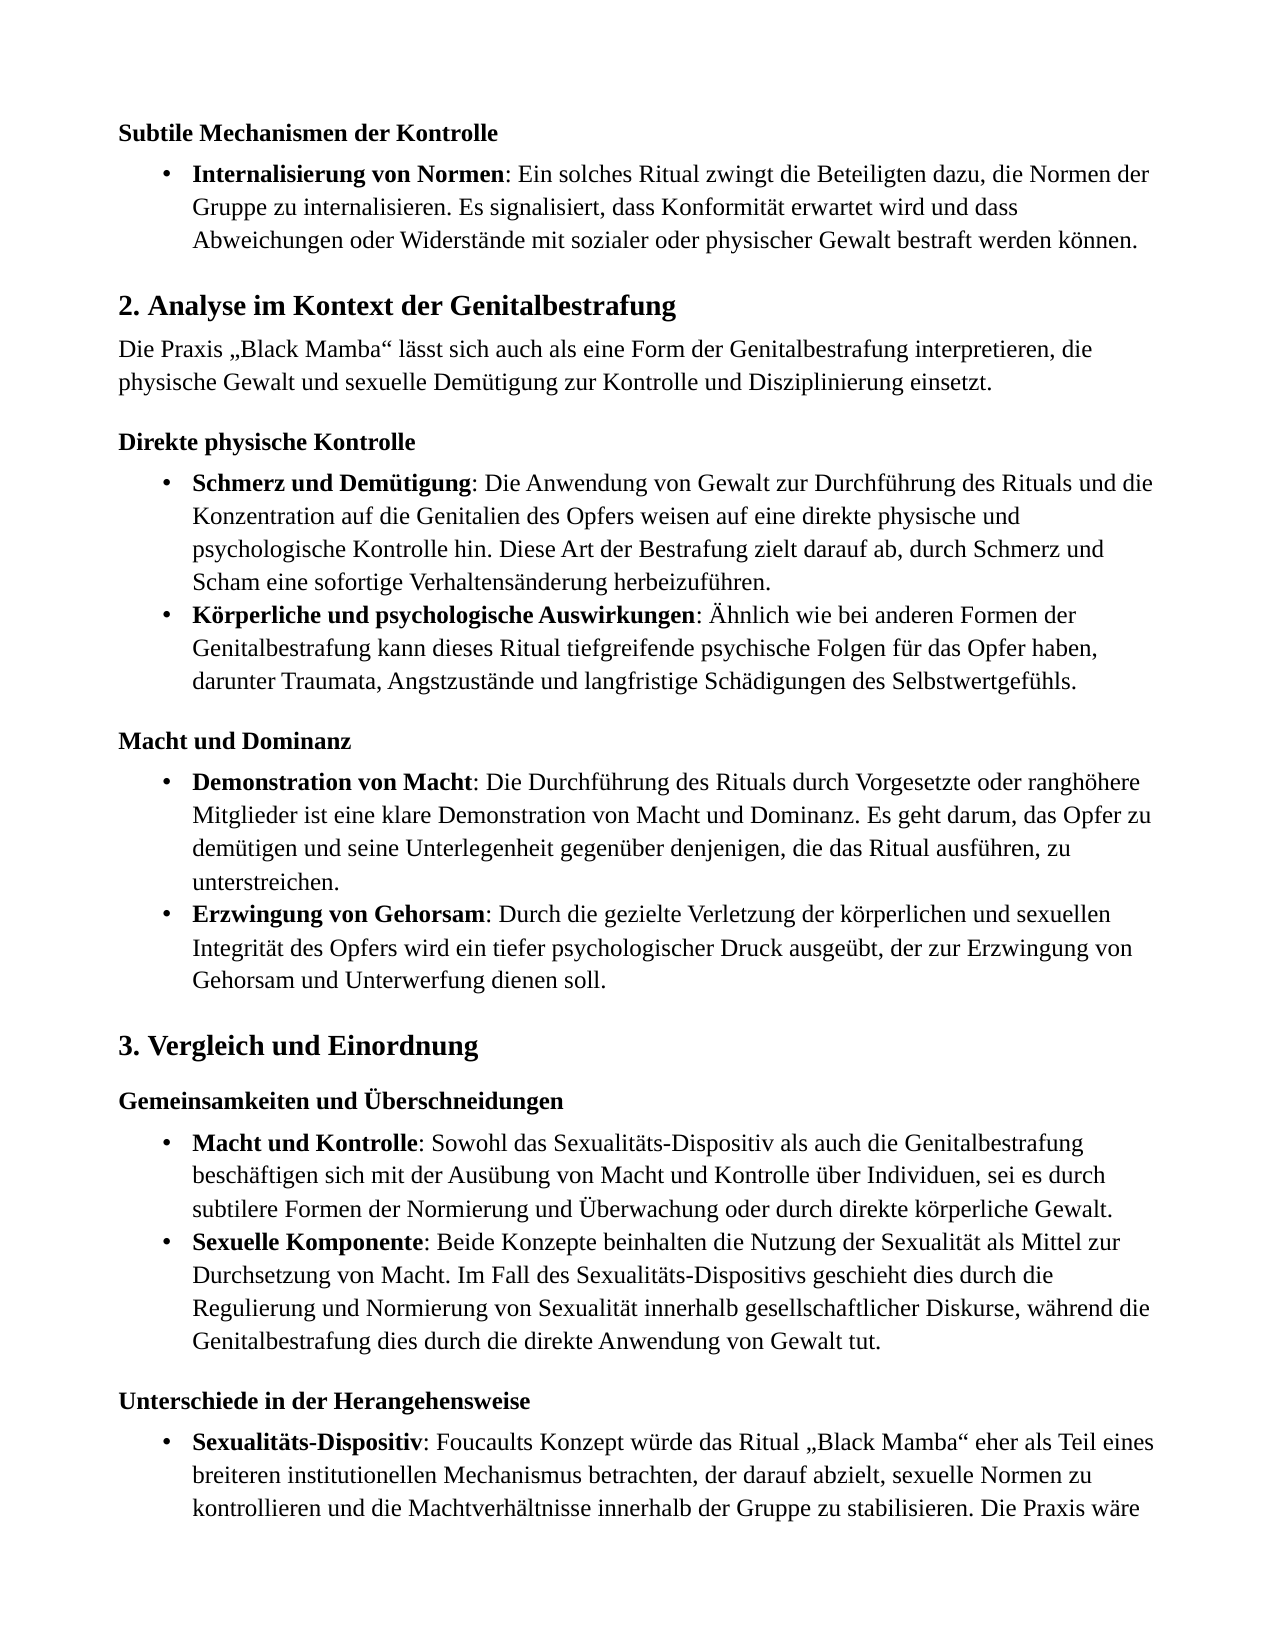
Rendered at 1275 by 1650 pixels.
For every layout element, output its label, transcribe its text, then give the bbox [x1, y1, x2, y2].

subtitle 3. Vergleich und Einordnung [118, 1028, 1157, 1061]
subtitle 2. Analyse im Kontext der Genitalbestrafung [118, 288, 1157, 321]
text Die Praxis „Black Mamba“ lässt sich auch als eine Form der Genitalbestrafung interpretieren, die physische Gewalt und sexuelle Demütigung zur Kontrolle und Disziplinierung einsetzt. [118, 334, 1157, 395]
subtitle Unterschiede in der Herangehensweise [118, 1386, 1157, 1414]
list Demonstration von Macht: Die Durchführung des Rituals durch Vorgesetzte oder ranghöhere Mitglieder ist eine klare Demonstration von Macht und Dominanz. Es geht darum, das Opfer zu demütigen und seine Unterlegenheit gegenüber denjenigen, die das Ritual ausführen, zu unterstreichen. [162, 767, 1157, 895]
list Schmerz und Demütigung: Die Anwendung von Gewalt zur Durchführung des Rituals und die Konzentration auf die Genitalien des Opfers weisen auf eine direkte physische und psychologische Kontrolle hin. Diese Art der Bestrafung zielt darauf ab, durch Schmerz und Scham eine sofortige Verhaltensänderung herbeizuführen. [162, 468, 1157, 596]
list Internalisierung von Normen: Ein solches Ritual zwingt die Beteiligten dazu, die Normen der Gruppe zu internalisieren. Es signalisiert, dass Konformität erwartet wird und dass Abweichungen oder Widerstände mit sozialer oder physischer Gewalt bestraft werden können. [162, 159, 1157, 254]
list Erzwingung von Gehorsam: Durch die gezielte Verletzung der körperlichen und sexuellen Integrität des Opfers wird ein tiefer psychologischer Druck ausgeübt, der zur Erzwingung von Gehorsam und Unterwerfung dienen soll. [162, 899, 1157, 994]
list Macht und Kontrolle: Sowohl das Sexualitäts-Dispositiv als auch die Genitalbestrafung beschäftigen sich mit der Ausübung von Macht und Kontrolle über Individuen, sei es durch subtilere Formen der Normierung und Überwachung oder durch direkte körperliche Gewalt. [162, 1128, 1157, 1222]
list Körperliche und psychologische Auswirkungen: Ähnlich wie bei anderen Formen der Genitalbestrafung kann dieses Ritual tiefgreifende psychische Folgen für das Opfer haben, darunter Traumata, Angstzustände und langfristige Schädigungen des Selbstwertgefühls. [162, 600, 1157, 695]
list Sexualitäts-Dispositiv: Foucaults Konzept würde das Ritual „Black Mamba“ eher als Teil eines breiteren institutionellen Mechanismus betrachten, der darauf abzielt, sexuelle Normen zu kontrollieren und die Machtverhältnisse innerhalb der Gruppe zu stabilisieren. Die Praxis wäre [162, 1427, 1157, 1522]
subtitle Direkte physische Kontrolle [118, 427, 1157, 456]
subtitle Macht und Dominanz [118, 726, 1157, 755]
subtitle Subtile Mechanismen der Kontrolle [118, 118, 1157, 147]
list Sexuelle Komponente: Beide Konzepte beinhalten die Nutzung der Sexualität als Mittel zur Durchsetzung von Macht. Im Fall des Sexualitäts-Dispositivs geschieht dies durch die Regulierung und Normierung von Sexualität innerhalb gesellschaftlicher Diskurse, während die Genitalbestrafung dies durch die direkte Anwendung von Gewalt tut. [162, 1227, 1157, 1354]
subtitle Gemeinsamkeiten und Überschneidungen [118, 1086, 1157, 1115]
